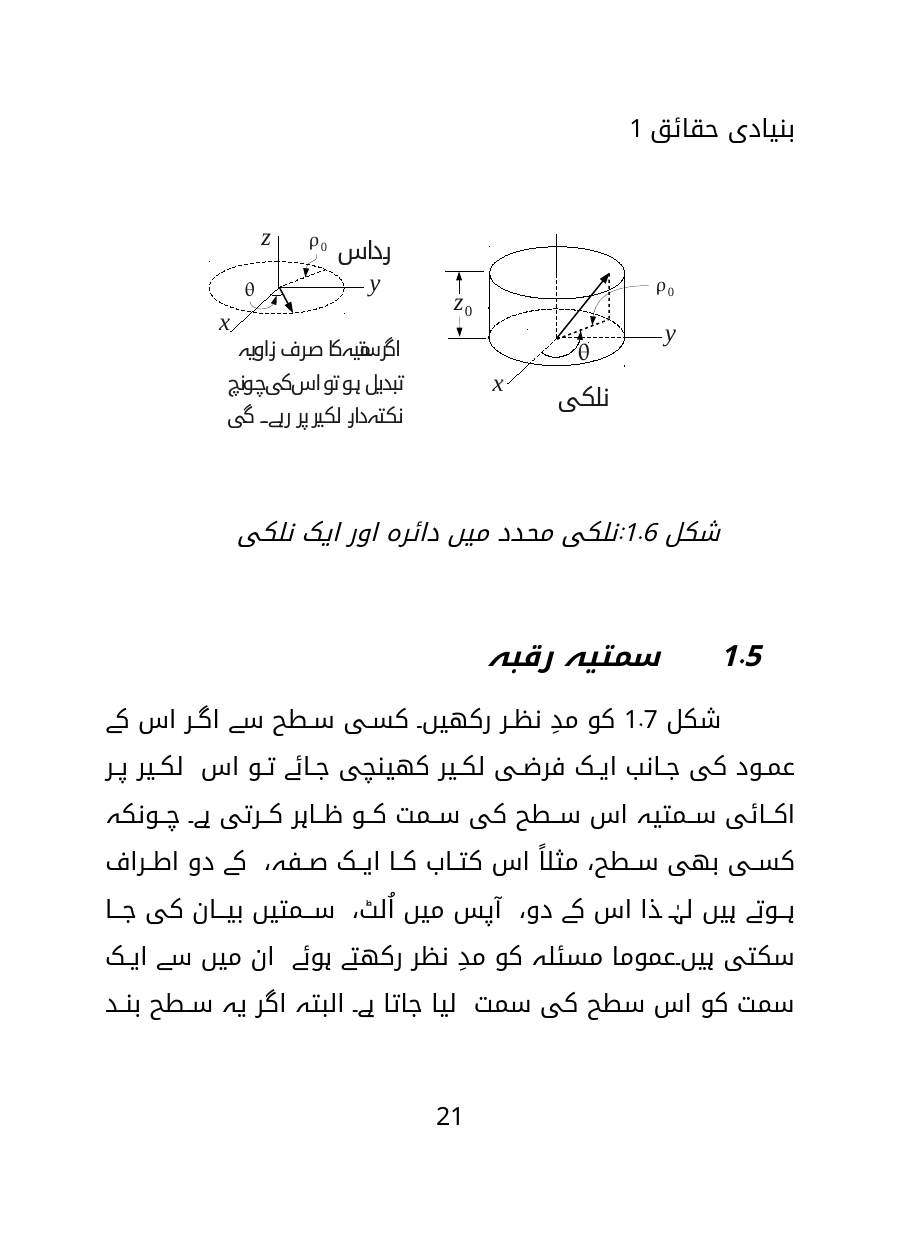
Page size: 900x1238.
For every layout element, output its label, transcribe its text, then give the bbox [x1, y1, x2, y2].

text شکل 1.7 کو مدِ نظر رکھیں۔ کسی سطح سے اگر اس کے عمود کی جانب ایک فرضی لکیر کھینچی جائے تو اس لکیر پر اکائی سمتیہ اس سطح کی سمت کو ظاہر کرتی ہے۔ چونکہ کسی بھی سطح، مثلاً اس کتاب کا ایک صفہ، کے دو اطراف ہوتے ہیں لہٰذا اس کے دو، آپس میں اُلٹ، سمتیں بیان کی جا سکتی ہیں۔عموما مسئلہ کو مدِ نظر رکھتے ہوئے ان میں سے ایک سمت کو اس سطح کی سمت لیا جاتا ہے۔ البتہ اگر یہ سطح بند سطح ہو ، مثلاً گیند کی شکل کا ہو، تب باہر جانب کو ہی اس سطح کی سمت لیا جاتا ہے۔ شکل میں اُوپر کی سطح کا رقبہہے اور اس کی سمت ہے۔ لہٰذا سمتیہ کا طول، ہے اور اس کی سمت ہے یعنی [105, 696, 795, 1028]
text شکل 1.6:نلکی محدد میں دائرہ اور ایک نلکی [180, 195, 720, 557]
subtitle سمتیہ رقبہ [105, 628, 720, 684]
